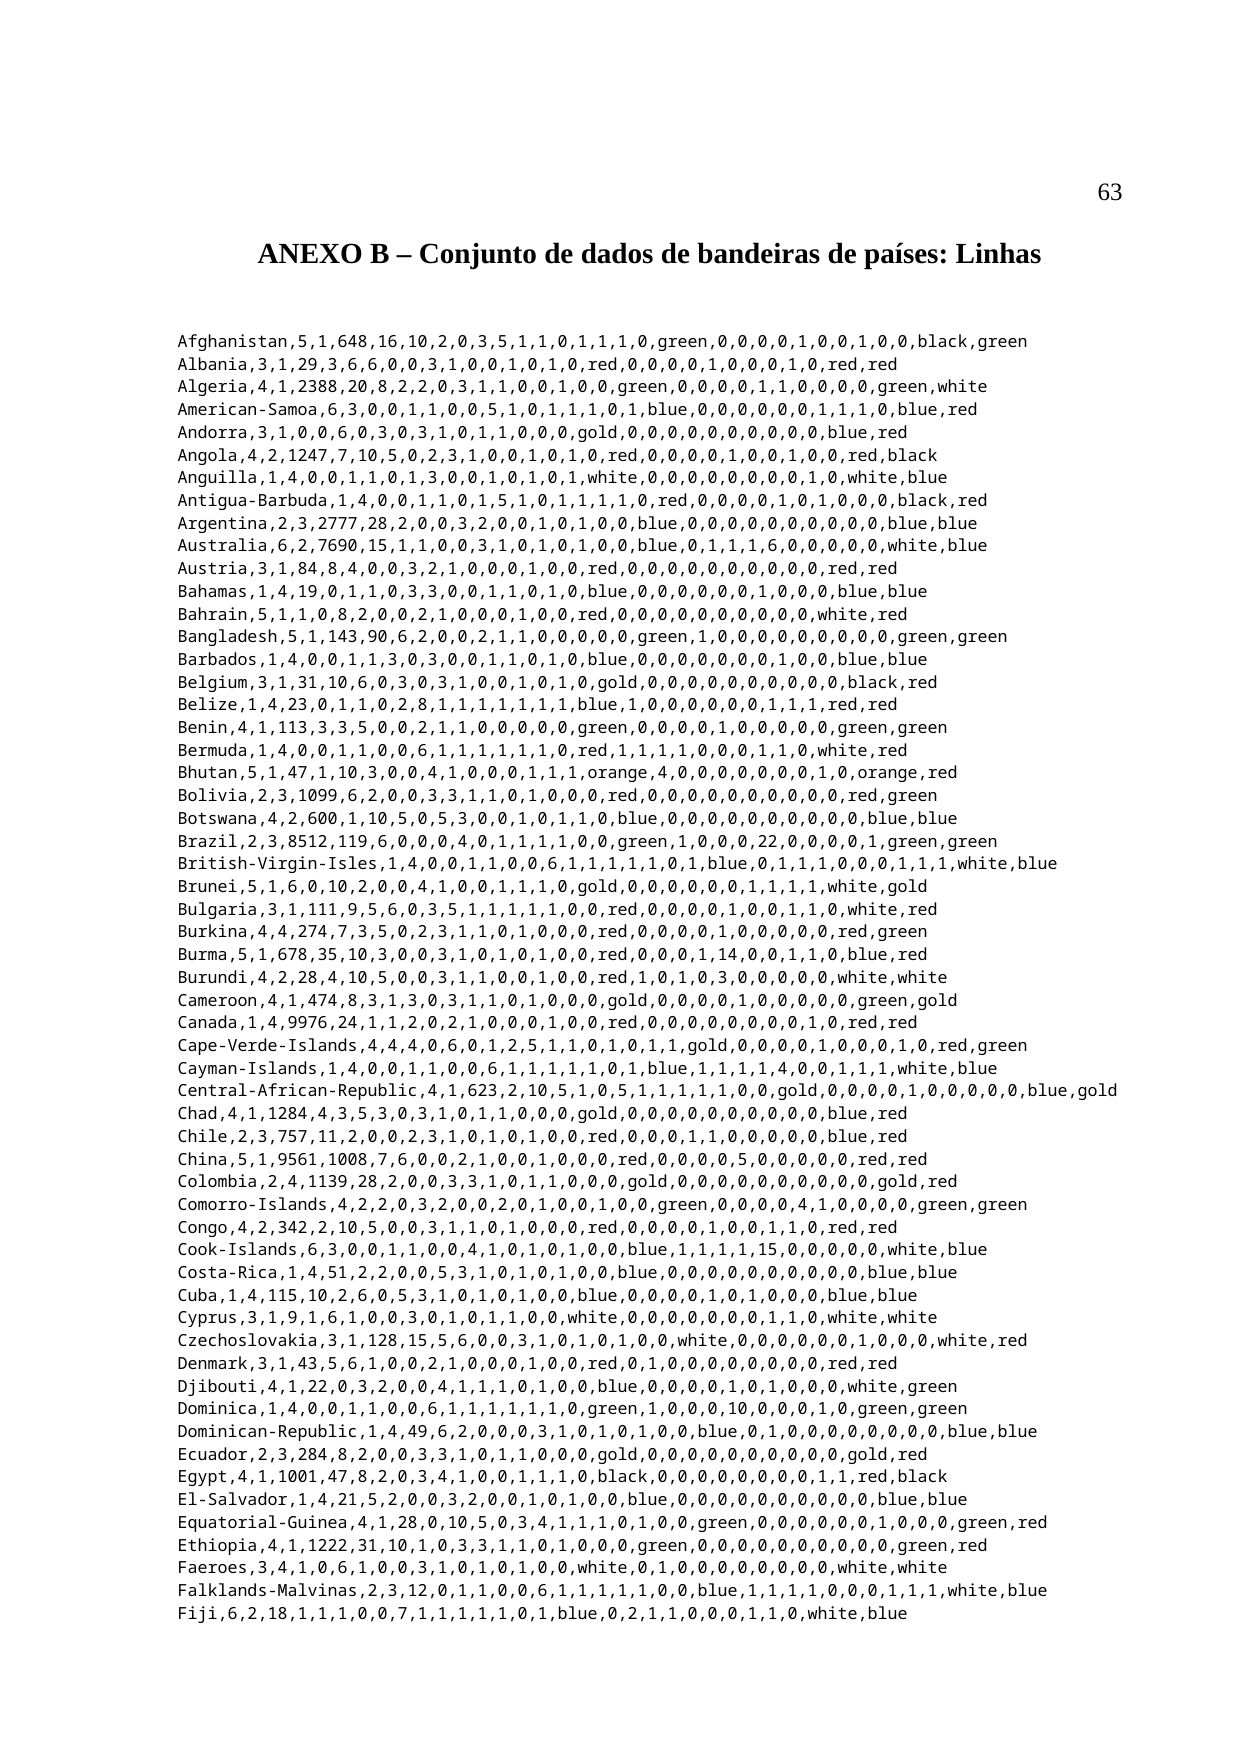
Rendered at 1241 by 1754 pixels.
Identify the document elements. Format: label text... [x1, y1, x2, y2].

text Brunei,5,1,6,0,10,2,0,0,4,1,0,0,1,1,1,0,gold,0,0,0,0,0,0,1,1,1,1,white,gold [177, 874, 1122, 897]
text Brazil,2,3,8512,119,6,0,0,0,4,0,1,1,1,1,0,0,green,1,0,0,0,22,0,0,0,0,1,green,green [177, 829, 1122, 852]
text Comorro-Islands,4,2,2,0,3,2,0,0,2,0,1,0,0,1,0,0,green,0,0,0,0,4,1,0,0,0,0,green,green [177, 1192, 1122, 1215]
text Ethiopia,4,1,1222,31,10,1,0,3,3,1,1,0,1,0,0,0,green,0,0,0,0,0,0,0,0,0,0,green,red [177, 1533, 1122, 1556]
text Botswana,4,2,600,1,10,5,0,5,3,0,0,1,0,1,1,0,blue,0,0,0,0,0,0,0,0,0,0,blue,blue [177, 806, 1122, 829]
text China,5,1,9561,1008,7,6,0,0,2,1,0,0,1,0,0,0,red,0,0,0,0,5,0,0,0,0,0,red,red [177, 1147, 1122, 1170]
text Bolivia,2,3,1099,6,2,0,0,3,3,1,1,0,1,0,0,0,red,0,0,0,0,0,0,0,0,0,0,red,green [177, 784, 1122, 806]
text Argentina,2,3,2777,28,2,0,0,3,2,0,0,1,0,1,0,0,blue,0,0,0,0,0,0,0,0,0,0,blue,blue [177, 511, 1122, 534]
text Ecuador,2,3,284,8,2,0,0,3,3,1,0,1,1,0,0,0,gold,0,0,0,0,0,0,0,0,0,0,gold,red [177, 1442, 1122, 1465]
text Cameroon,4,1,474,8,3,1,3,0,3,1,1,0,1,0,0,0,gold,0,0,0,0,1,0,0,0,0,0,green,gold [177, 988, 1122, 1011]
text Cape-Verde-Islands,4,4,4,0,6,0,1,2,5,1,1,0,1,0,1,1,gold,0,0,0,0,1,0,0,0,1,0,red,green [177, 1033, 1122, 1056]
text Algeria,4,1,2388,20,8,2,2,0,3,1,1,0,0,1,0,0,green,0,0,0,0,1,1,0,0,0,0,green,white [177, 375, 1122, 398]
text Belgium,3,1,31,10,6,0,3,0,3,1,0,0,1,0,1,0,gold,0,0,0,0,0,0,0,0,0,0,black,red [177, 670, 1122, 693]
text Burundi,4,2,28,4,10,5,0,0,3,1,1,0,0,1,0,0,red,1,0,1,0,3,0,0,0,0,0,white,white [177, 965, 1122, 988]
text American-Samoa,6,3,0,0,1,1,0,0,5,1,0,1,1,1,0,1,blue,0,0,0,0,0,0,1,1,1,0,blue,red [177, 398, 1122, 420]
text Benin,4,1,113,3,3,5,0,0,2,1,1,0,0,0,0,0,green,0,0,0,0,1,0,0,0,0,0,green,green [177, 716, 1122, 738]
text Faeroes,3,4,1,0,6,1,0,0,3,1,0,1,0,1,0,0,white,0,1,0,0,0,0,0,0,0,0,white,white [177, 1556, 1122, 1578]
text British-Virgin-Isles,1,4,0,0,1,1,0,0,6,1,1,1,1,1,0,1,blue,0,1,1,1,0,0,0,1,1,1,white,blue [177, 852, 1122, 874]
text Andorra,3,1,0,0,6,0,3,0,3,1,0,1,1,0,0,0,gold,0,0,0,0,0,0,0,0,0,0,blue,red [177, 420, 1122, 443]
text Burma,5,1,678,35,10,3,0,0,3,1,0,1,0,1,0,0,red,0,0,0,1,14,0,0,1,1,0,blue,red [177, 943, 1122, 965]
text Congo,4,2,342,2,10,5,0,0,3,1,1,0,1,0,0,0,red,0,0,0,0,1,0,0,1,1,0,red,red [177, 1215, 1122, 1238]
text El-Salvador,1,4,21,5,2,0,0,3,2,0,0,1,0,1,0,0,blue,0,0,0,0,0,0,0,0,0,0,blue,blue [177, 1488, 1122, 1510]
text Canada,1,4,9976,24,1,1,2,0,2,1,0,0,0,1,0,0,red,0,0,0,0,0,0,0,0,1,0,red,red [177, 1011, 1122, 1033]
text Bahrain,5,1,1,0,8,2,0,0,2,1,0,0,0,1,0,0,red,0,0,0,0,0,0,0,0,0,0,white,red [177, 602, 1122, 625]
text Austria,3,1,84,8,4,0,0,3,2,1,0,0,0,1,0,0,red,0,0,0,0,0,0,0,0,0,0,red,red [177, 557, 1122, 579]
text Cayman-Islands,1,4,0,0,1,1,0,0,6,1,1,1,1,1,0,1,blue,1,1,1,1,4,0,0,1,1,1,white,blue [177, 1056, 1122, 1079]
text Cook-Islands,6,3,0,0,1,1,0,0,4,1,0,1,0,1,0,0,blue,1,1,1,1,15,0,0,0,0,0,white,blue [177, 1238, 1122, 1261]
text Belize,1,4,23,0,1,1,0,2,8,1,1,1,1,1,1,1,blue,1,0,0,0,0,0,0,1,1,1,red,red [177, 693, 1122, 716]
text Falklands-Malvinas,2,3,12,0,1,1,0,0,6,1,1,1,1,1,0,0,blue,1,1,1,1,0,0,0,1,1,1,white,blue [177, 1578, 1122, 1601]
text Djibouti,4,1,22,0,3,2,0,0,4,1,1,1,0,1,0,0,blue,0,0,0,0,1,0,1,0,0,0,white,green [177, 1374, 1122, 1397]
text Chad,4,1,1284,4,3,5,3,0,3,1,0,1,1,0,0,0,gold,0,0,0,0,0,0,0,0,0,0,blue,red [177, 1102, 1122, 1124]
text Cyprus,3,1,9,1,6,1,0,0,3,0,1,0,1,1,0,0,white,0,0,0,0,0,0,0,1,1,0,white,white [177, 1306, 1122, 1329]
text Central-African-Republic,4,1,623,2,10,5,1,0,5,1,1,1,1,1,0,0,gold,0,0,0,0,1,0,0,0,0,0,blue,gold [177, 1079, 1122, 1102]
text Fiji,6,2,18,1,1,1,0,0,7,1,1,1,1,1,0,1,blue,0,2,1,1,0,0,0,1,1,0,white,blue [177, 1601, 1122, 1624]
text Angola,4,2,1247,7,10,5,0,2,3,1,0,0,1,0,1,0,red,0,0,0,0,1,0,0,1,0,0,red,black [177, 443, 1122, 466]
text Anguilla,1,4,0,0,1,1,0,1,3,0,0,1,0,1,0,1,white,0,0,0,0,0,0,0,0,1,0,white,blue [177, 466, 1122, 488]
text Czechoslovakia,3,1,128,15,5,6,0,0,3,1,0,1,0,1,0,0,white,0,0,0,0,0,0,1,0,0,0,white,red [177, 1329, 1122, 1351]
text Dominican-Republic,1,4,49,6,2,0,0,0,3,1,0,1,0,1,0,0,blue,0,1,0,0,0,0,0,0,0,0,blue,blue [177, 1419, 1122, 1442]
text Antigua-Barbuda,1,4,0,0,1,1,0,1,5,1,0,1,1,1,1,0,red,0,0,0,0,1,0,1,0,0,0,black,red [177, 488, 1122, 511]
text Denmark,3,1,43,5,6,1,0,0,2,1,0,0,0,1,0,0,red,0,1,0,0,0,0,0,0,0,0,red,red [177, 1351, 1122, 1374]
text Bermuda,1,4,0,0,1,1,0,0,6,1,1,1,1,1,1,0,red,1,1,1,1,0,0,0,1,1,0,white,red [177, 738, 1122, 761]
text ANEXO B – Conjunto de dados de bandeiras de países: Linhas [177, 236, 1122, 270]
text Burkina,4,4,274,7,3,5,0,2,3,1,1,0,1,0,0,0,red,0,0,0,0,1,0,0,0,0,0,red,green [177, 920, 1122, 943]
text Bhutan,5,1,47,1,10,3,0,0,4,1,0,0,0,1,1,1,orange,4,0,0,0,0,0,0,0,1,0,orange,red [177, 761, 1122, 784]
text Chile,2,3,757,11,2,0,0,2,3,1,0,1,0,1,0,0,red,0,0,0,1,1,0,0,0,0,0,blue,red [177, 1124, 1122, 1147]
text Barbados,1,4,0,0,1,1,3,0,3,0,0,1,1,0,1,0,blue,0,0,0,0,0,0,0,1,0,0,blue,blue [177, 647, 1122, 670]
text Albania,3,1,29,3,6,6,0,0,3,1,0,0,1,0,1,0,red,0,0,0,0,1,0,0,0,1,0,red,red [177, 352, 1122, 375]
text Colombia,2,4,1139,28,2,0,0,3,3,1,0,1,1,0,0,0,gold,0,0,0,0,0,0,0,0,0,0,gold,red [177, 1170, 1122, 1192]
text Afghanistan,5,1,648,16,10,2,0,3,5,1,1,0,1,1,1,0,green,0,0,0,0,1,0,0,1,0,0,black,green [177, 329, 1122, 352]
text Bulgaria,3,1,111,9,5,6,0,3,5,1,1,1,1,1,0,0,red,0,0,0,0,1,0,0,1,1,0,white,red [177, 897, 1122, 920]
text Bangladesh,5,1,143,90,6,2,0,0,2,1,1,0,0,0,0,0,green,1,0,0,0,0,0,0,0,0,0,green,green [177, 625, 1122, 647]
text Australia,6,2,7690,15,1,1,0,0,3,1,0,1,0,1,0,0,blue,0,1,1,1,6,0,0,0,0,0,white,blue [177, 534, 1122, 557]
text Egypt,4,1,1001,47,8,2,0,3,4,1,0,0,1,1,1,0,black,0,0,0,0,0,0,0,0,1,1,red,black [177, 1465, 1122, 1488]
text Cuba,1,4,115,10,2,6,0,5,3,1,0,1,0,1,0,0,blue,0,0,0,0,1,0,1,0,0,0,blue,blue [177, 1283, 1122, 1306]
text Bahamas,1,4,19,0,1,1,0,3,3,0,0,1,1,0,1,0,blue,0,0,0,0,0,0,1,0,0,0,blue,blue [177, 579, 1122, 602]
text Dominica,1,4,0,0,1,1,0,0,6,1,1,1,1,1,1,0,green,1,0,0,0,10,0,0,0,1,0,green,green [177, 1397, 1122, 1419]
text Costa-Rica,1,4,51,2,2,0,0,5,3,1,0,1,0,1,0,0,blue,0,0,0,0,0,0,0,0,0,0,blue,blue [177, 1261, 1122, 1283]
text Equatorial-Guinea,4,1,28,0,10,5,0,3,4,1,1,1,0,1,0,0,green,0,0,0,0,0,0,1,0,0,0,green,red [177, 1510, 1122, 1533]
